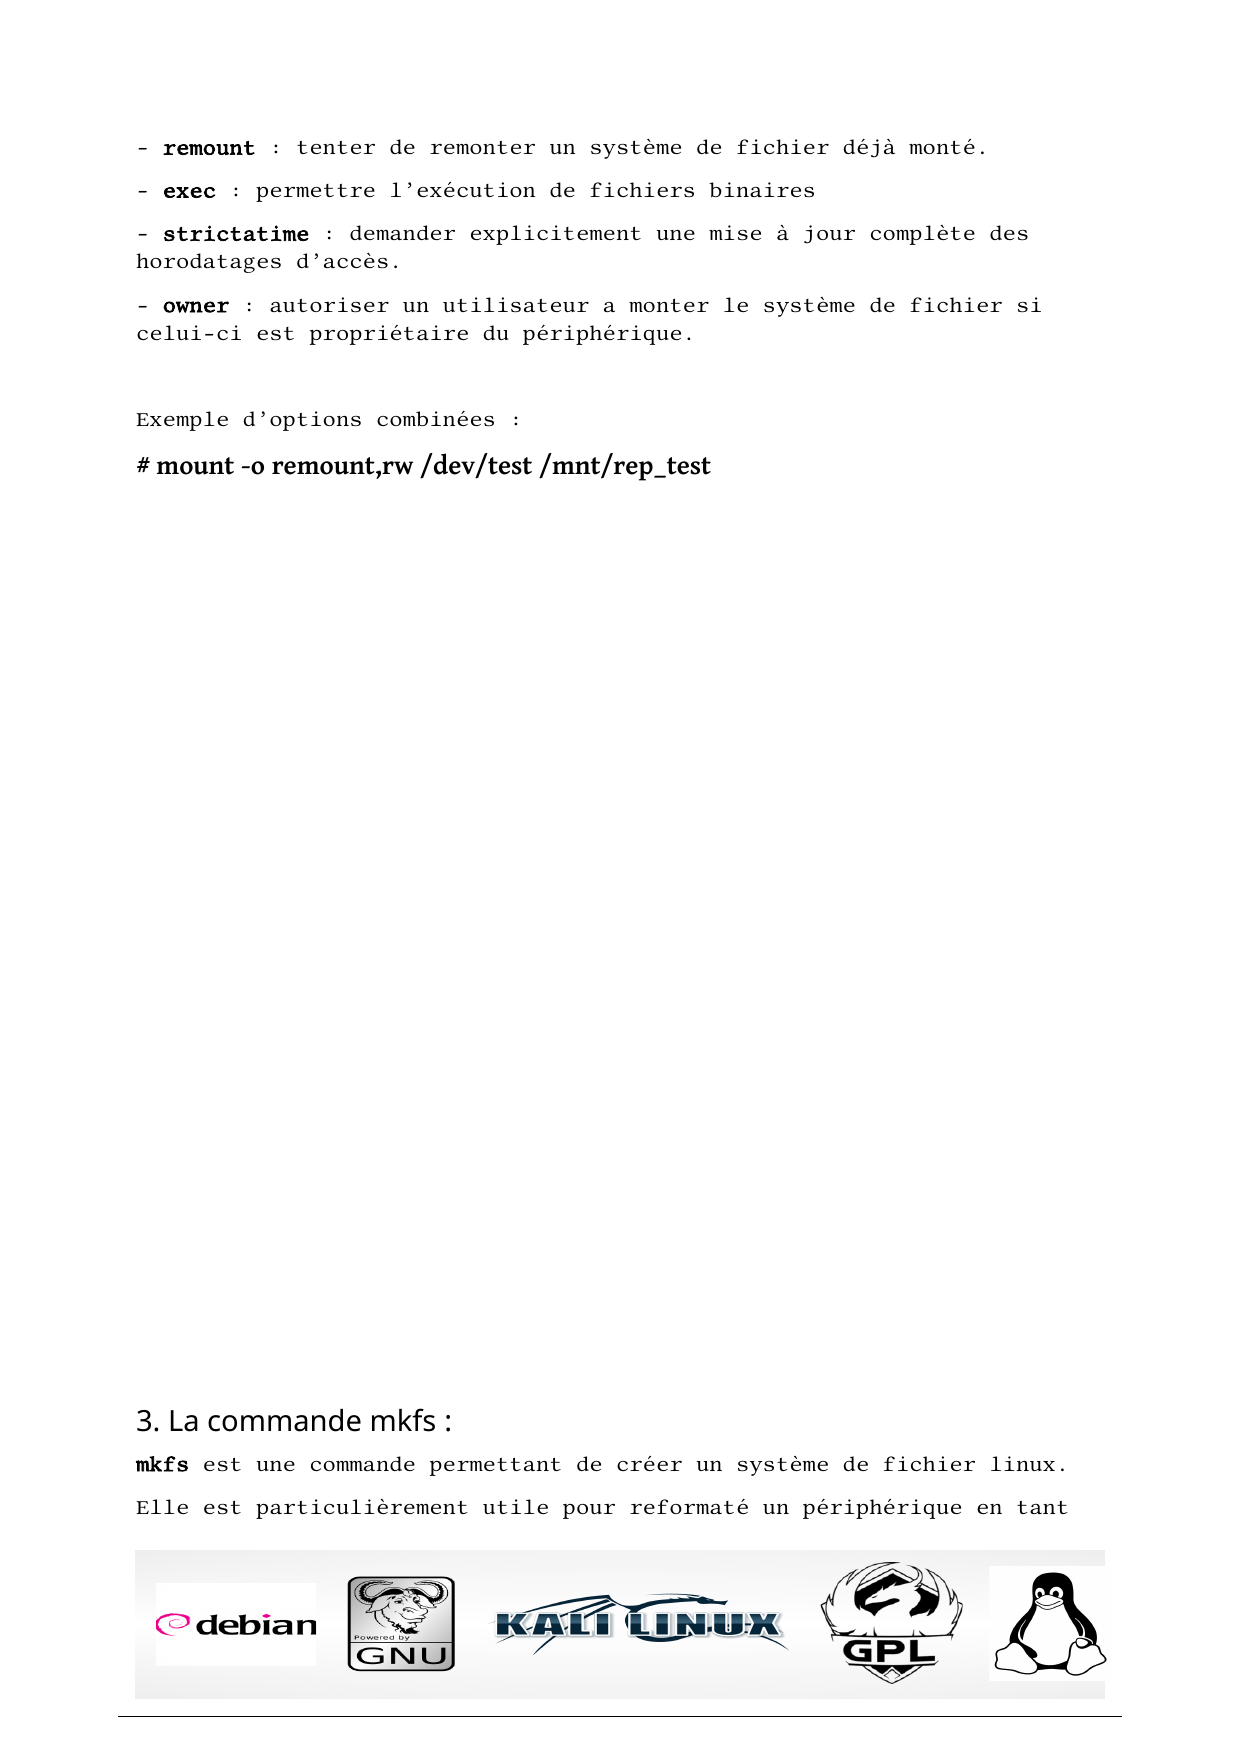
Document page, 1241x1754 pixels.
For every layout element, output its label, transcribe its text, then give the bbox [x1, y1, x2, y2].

text - remount : tenter de remonter un système de fichier déjà monté. [136, 136, 1104, 159]
picture [820, 1562, 963, 1684]
text - exec : permettre l’exécution de fichiers binaires [136, 179, 1104, 203]
text Exemple d’options combinées : [136, 408, 1104, 432]
text Elle est particulièrement utile pour reformaté un périphérique en tant [136, 1495, 1104, 1519]
picture [156, 1583, 317, 1666]
text # mount -o remount,rw /dev/test /mnt/rep_test [136, 451, 1104, 482]
text mkfs est une commande permettant de créer un système de fichier linux. [136, 1452, 1104, 1476]
subtitle 3. La commande mkfs : [136, 1400, 1104, 1440]
picture [989, 1566, 1112, 1681]
text - strictatime : demander explicitement une mise à jour complète des horodatages d’accès. [136, 222, 1104, 274]
text - owner : autoriser un utilisateur a monter le système de fichier si celui-ci est propriétaire du périphérique. [136, 293, 1104, 346]
picture [476, 1579, 799, 1670]
picture [341, 1573, 460, 1674]
